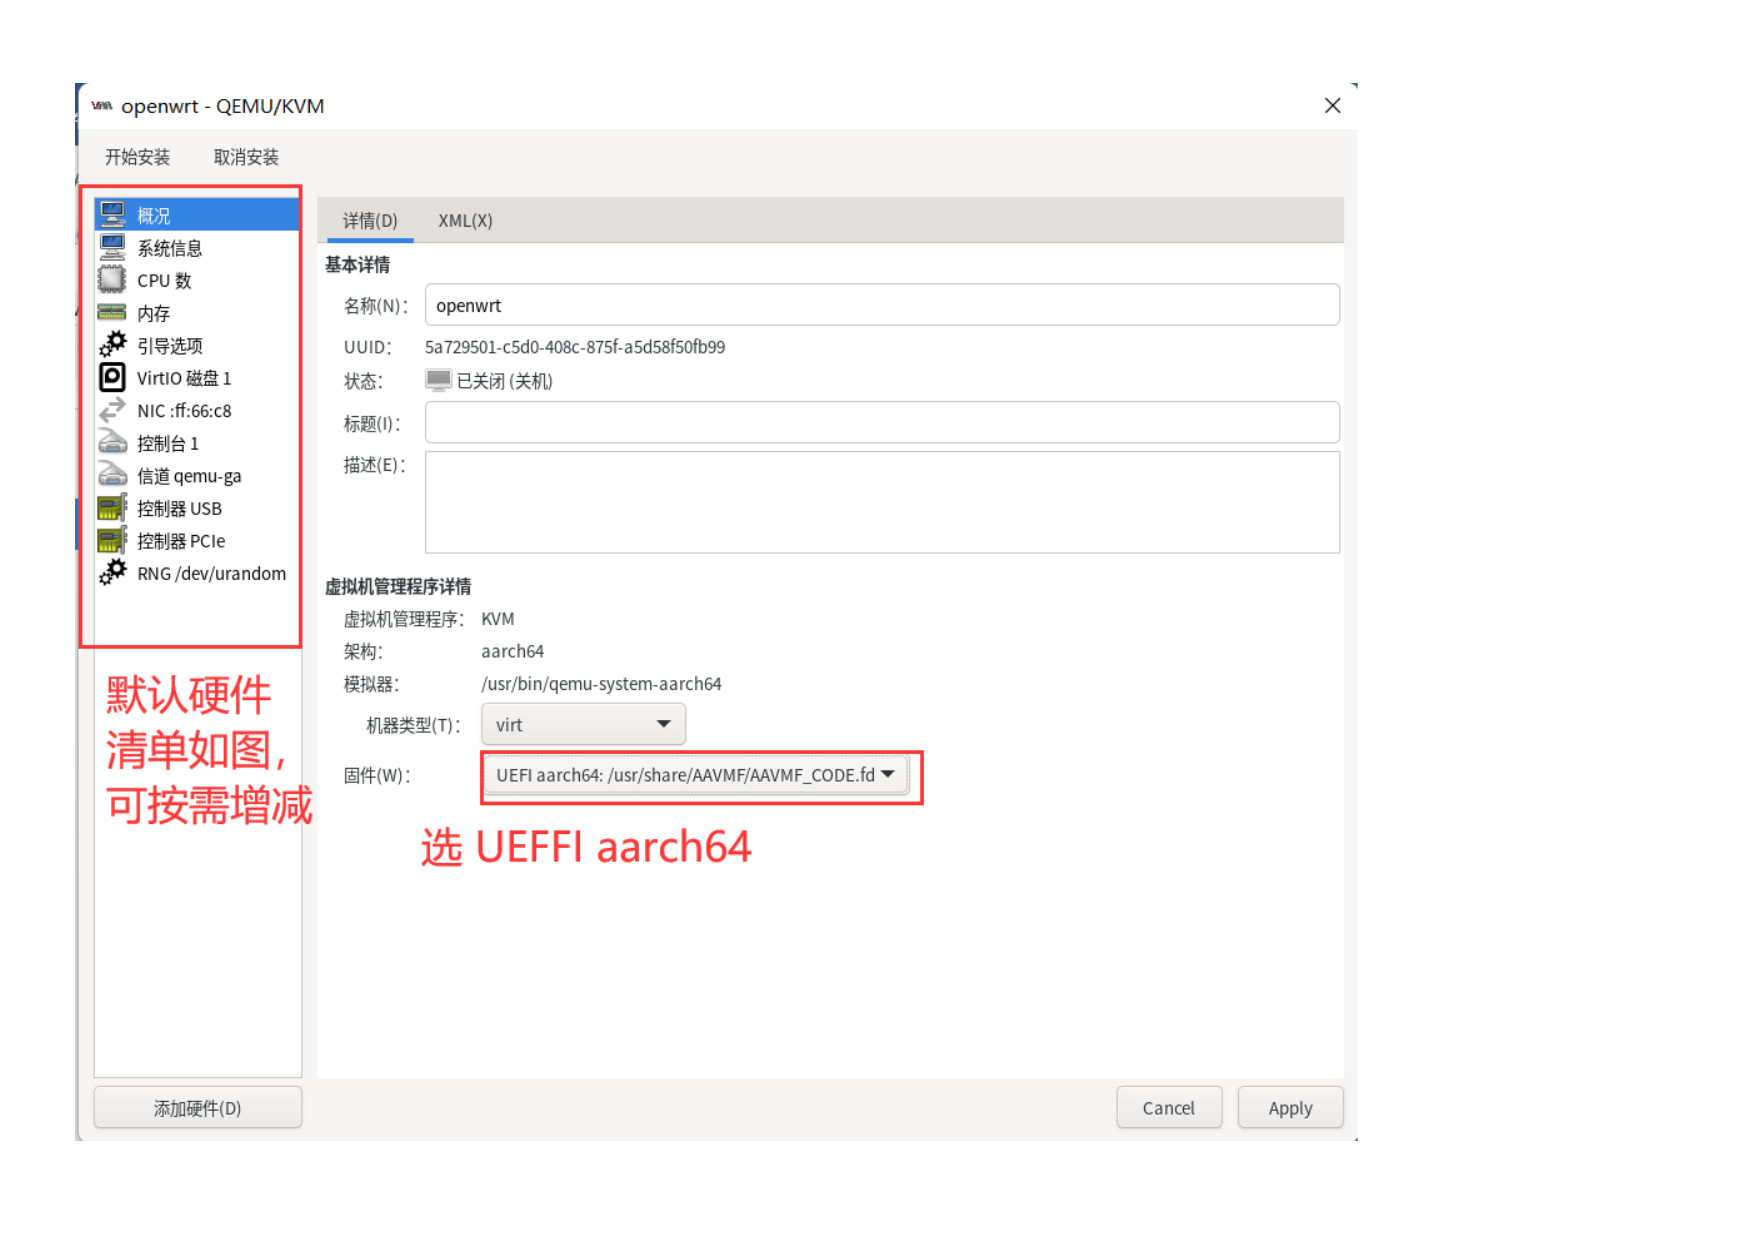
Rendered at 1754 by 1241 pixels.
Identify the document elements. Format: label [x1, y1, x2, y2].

picture [75, 83, 1358, 1141]
